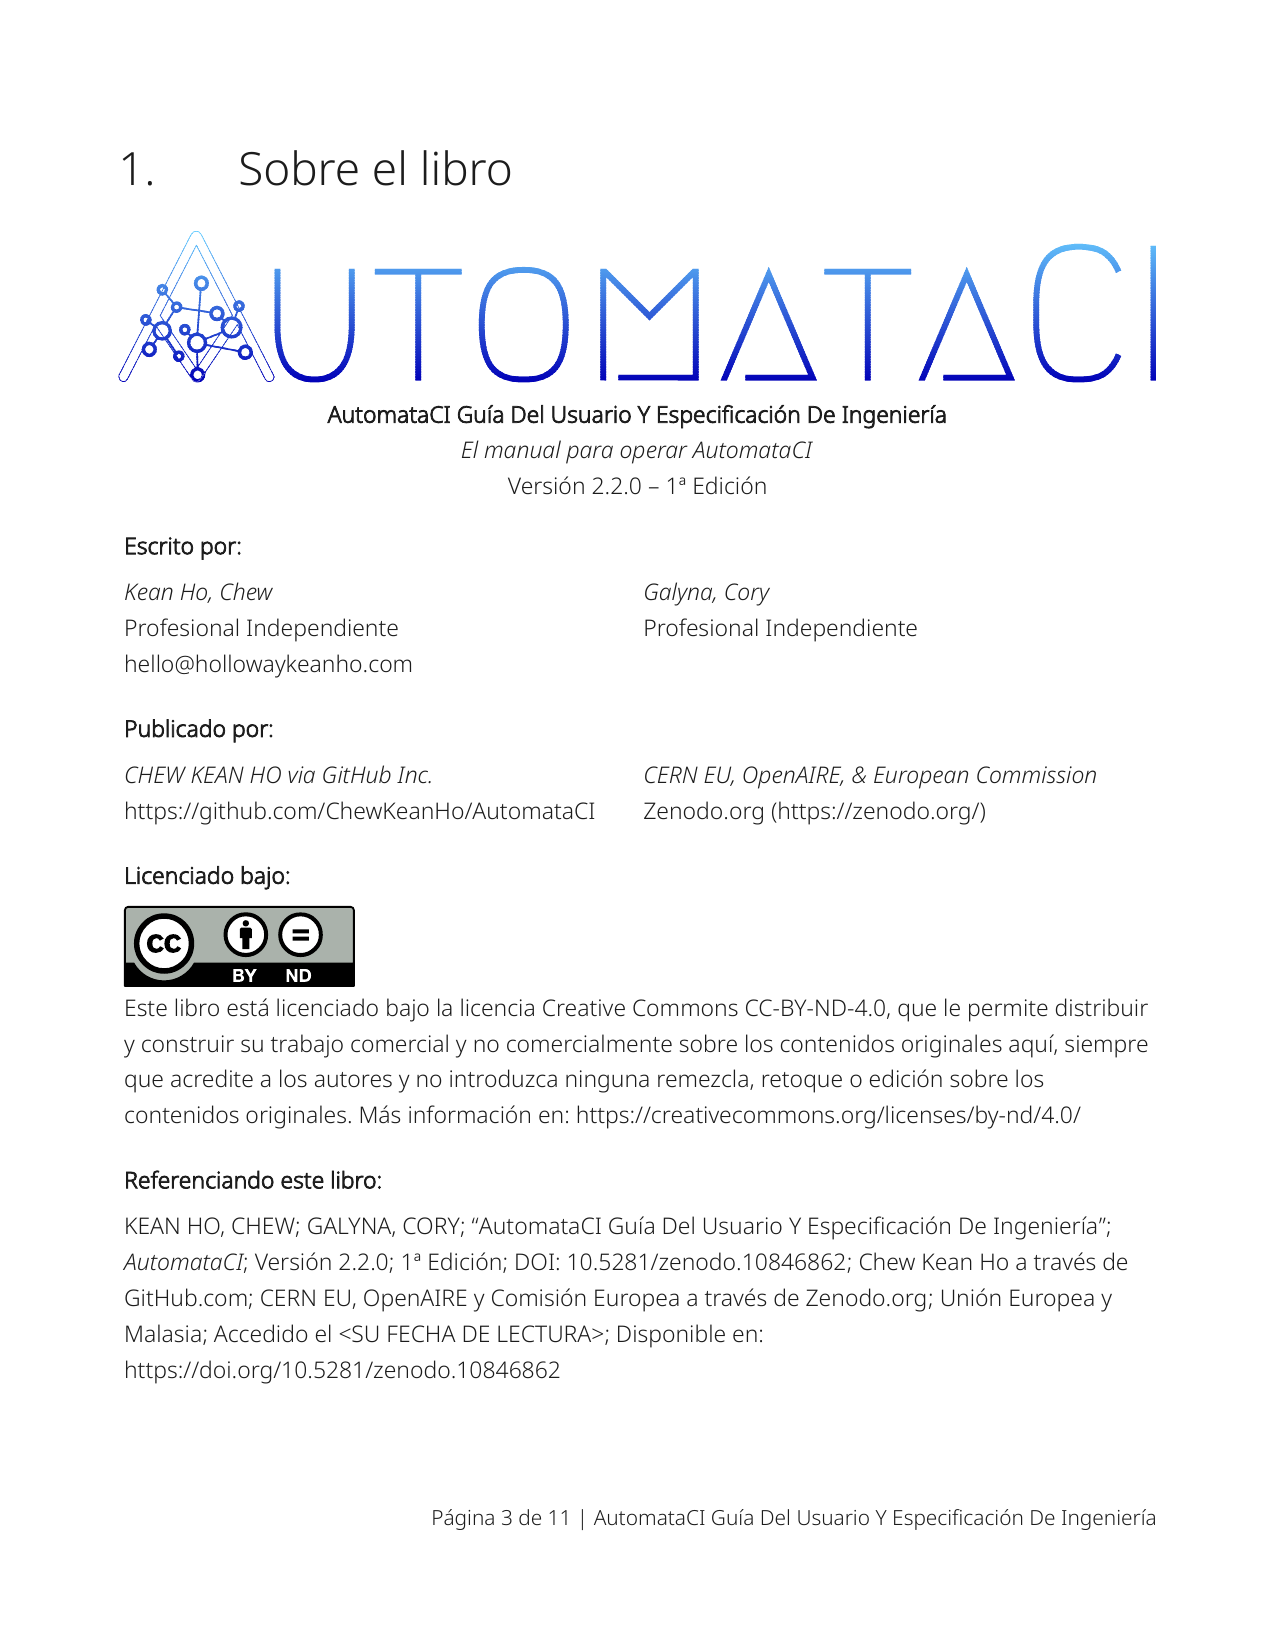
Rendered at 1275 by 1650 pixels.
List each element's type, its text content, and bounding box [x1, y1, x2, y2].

text Versión 2.2.0 – 1ª Edición [118, 470, 1157, 501]
table_cell Kean Ho, Chew Profesional Independiente hello@hollowaykeanho.com [118, 570, 637, 689]
table_cell Referenciando este libro: [118, 1158, 1157, 1204]
table_cell KEAN HO, CHEW; GALYNA, CORY; “AutomataCI Guía Del Usuario Y Especificación De Ingeniería”; AutomataCI; Versión 2.2.0; 1ª Edición; DOI: 10.5281/zenodo.10846862; Chew Kean Ho a través de GitHub.com; CERN EU, OpenAIRE y Comisión Europea a través de Zenodo.org; Unión Europea y Malasia; Accedido el <SU FECHA DE LECTURA>; Disponible en: https://doi.org/10.5281/zenodo.10846862 [118, 1205, 1157, 1395]
table_cell Publicado por: [118, 707, 1157, 753]
table_cell CERN EU, OpenAIRE, & European Commission Zenodo.org (https://zenodo.org/) [638, 753, 1157, 836]
subtitle Sobre el libro [118, 136, 1157, 198]
table_cell Este libro está licenciado bajo la licencia Creative Commons CC-BY-ND-4.0, que le permite distribuir y construir su trabajo comercial y no comercialmente sobre los contenidos originales aquí, siempre que acredite a los autores y no introduzca ninguna remezcla, retoque o edición sobre los contenidos originales. Más información en: https://creativecommons.org/licenses/by-nd/4.0/ [118, 900, 1157, 1140]
table_cell Licenciado bajo: [118, 854, 1157, 900]
table_cell [118, 836, 1157, 853]
table_cell CHEW KEAN HO via GitHub Inc. https://github.com/ChewKeanHo/AutomataCI [118, 753, 637, 836]
table_cell [118, 689, 1157, 707]
text AutomataCI Guía Del Usuario Y Especificación De Ingeniería [118, 398, 1157, 429]
table_cell [118, 1140, 1157, 1158]
table_cell Escrito por: [118, 524, 1157, 570]
text El manual para operar AutomataCI [118, 434, 1157, 465]
table_cell Galyna, Cory Profesional Independiente [638, 570, 1157, 689]
table_header [118, 506, 1157, 524]
